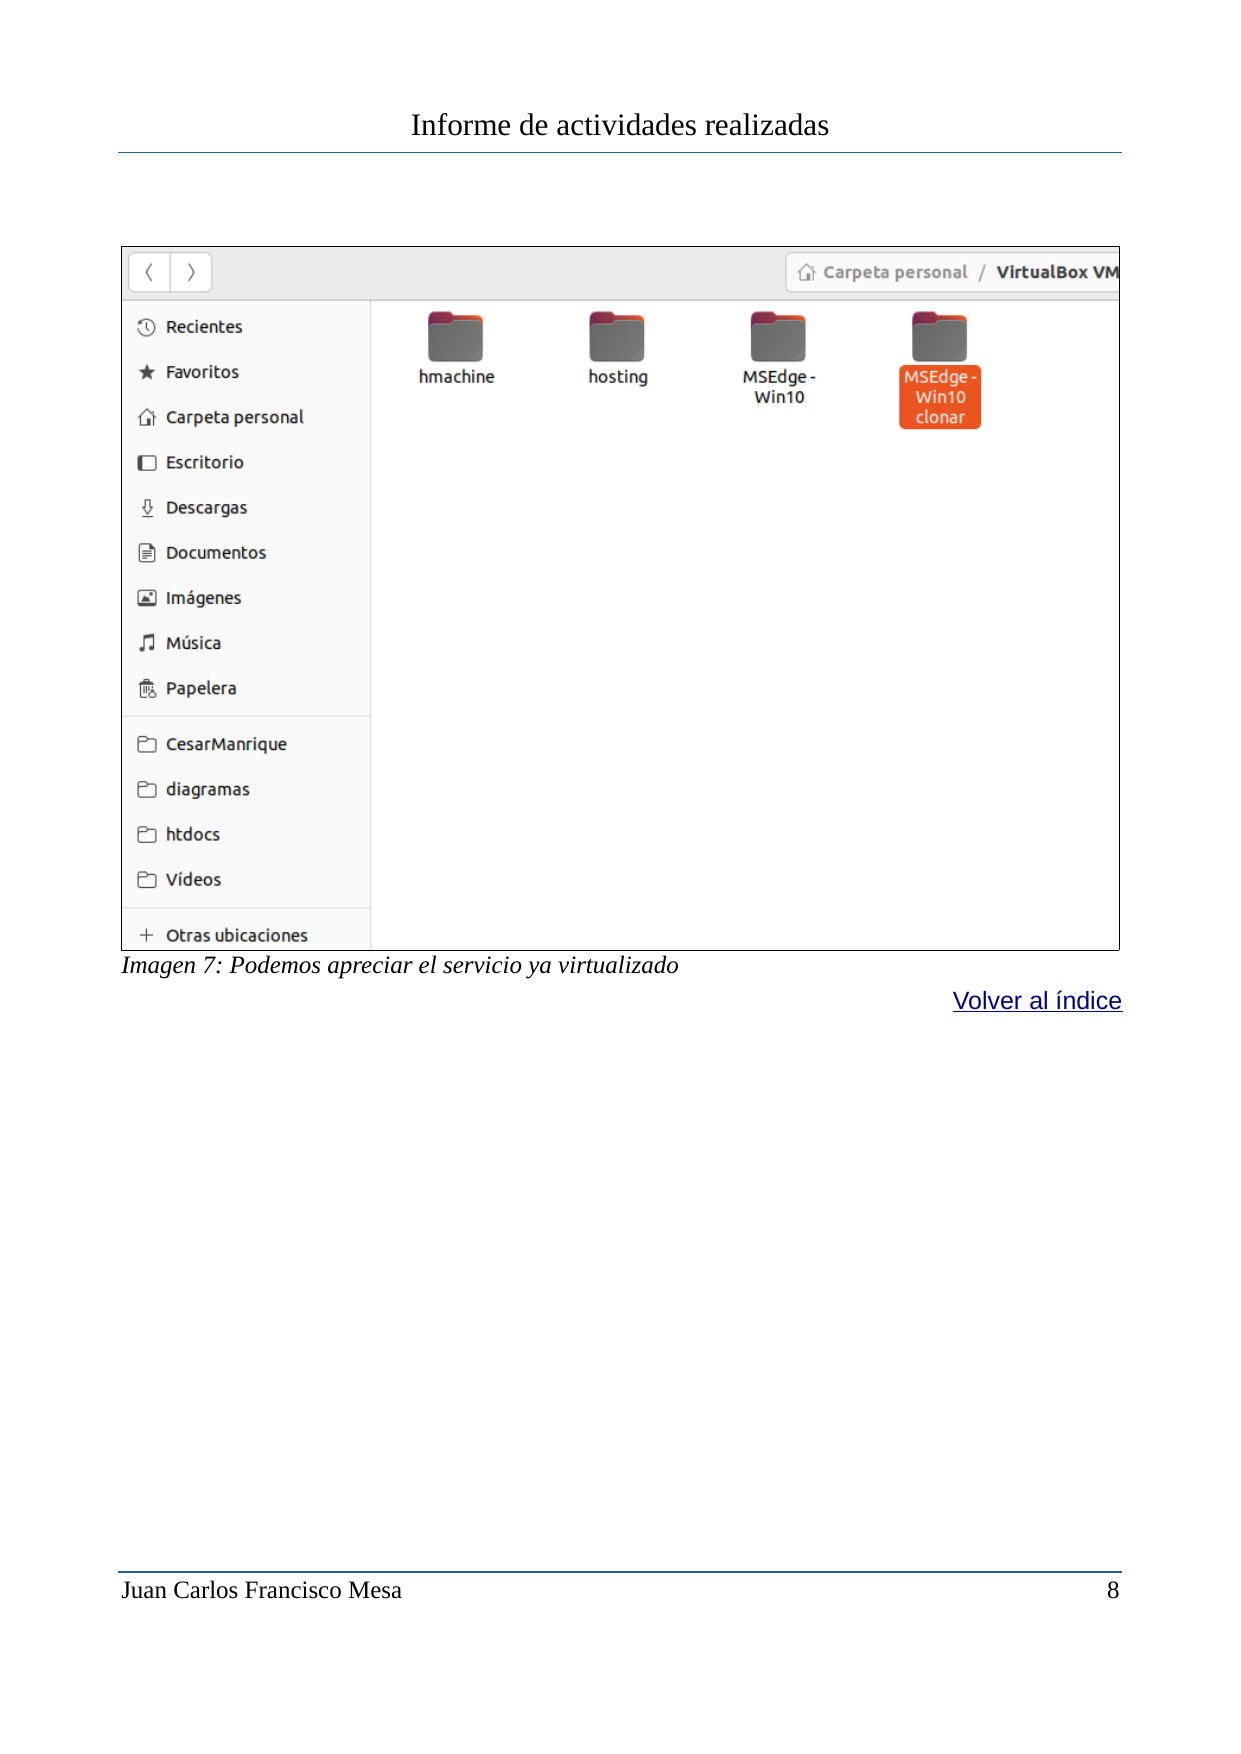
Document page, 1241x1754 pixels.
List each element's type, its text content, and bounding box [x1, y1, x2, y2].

picture [122, 247, 1119, 950]
text Imagen 7: Podemos apreciar el servicio ya virtualizado [121, 951, 1119, 979]
text Volver al índice [118, 230, 1122, 1015]
